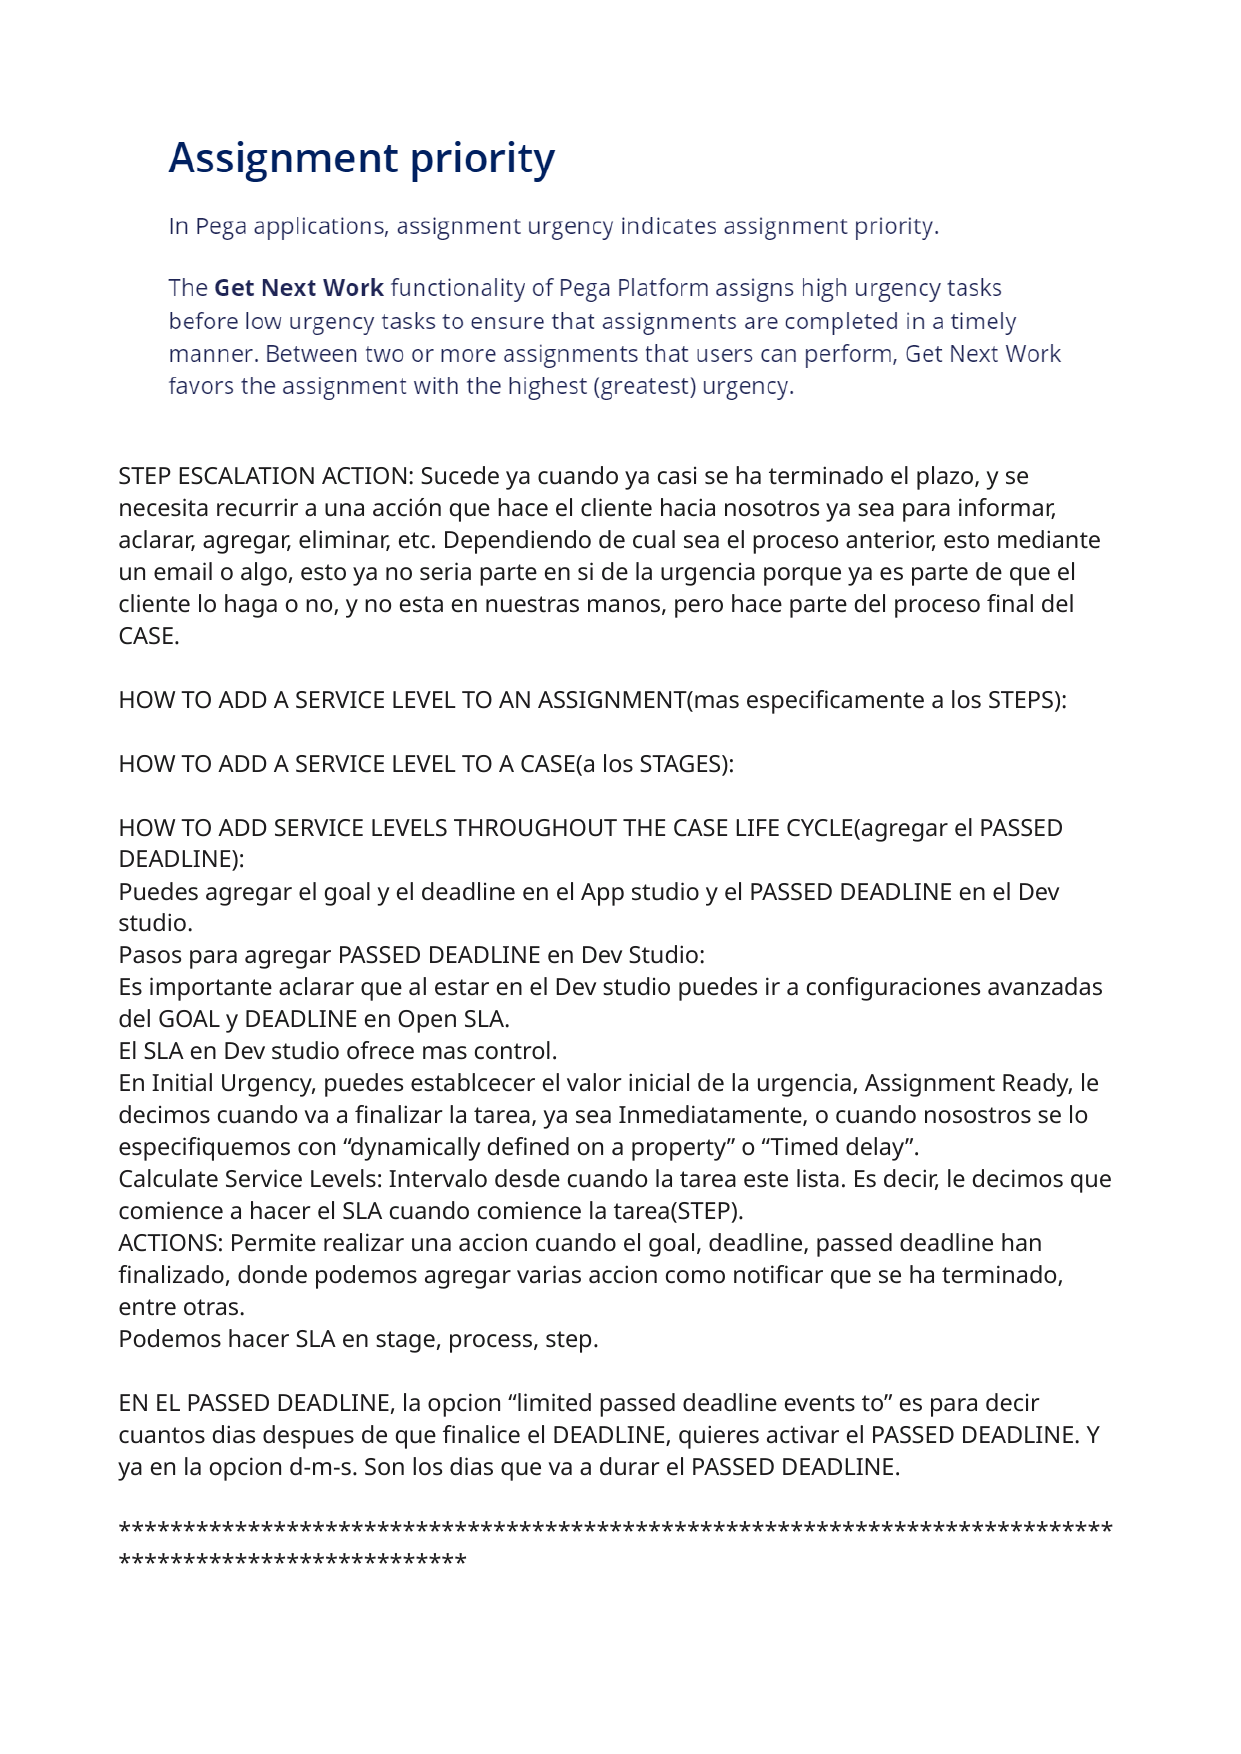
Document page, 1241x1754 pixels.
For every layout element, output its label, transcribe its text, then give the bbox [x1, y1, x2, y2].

text En Initial Urgency, puedes establcecer el valor inicial de la urgencia, Assignment Ready, le decimos cuando va a finalizar la tarea, ya sea Inmediatamente, o cuando nosostros se lo especifiquemos con “dynamically defined on a property” o “Timed delay”. [118, 1067, 1122, 1163]
text EN EL PASSED DEADLINE, la opcion “limited passed deadline events to” es para decir cuantos dias despues de que finalice el DEADLINE, quieres activar el PASSED DEADLINE. Y ya en la opcion d-m-s. Son los dias que va a durar el PASSED DEADLINE. [118, 1386, 1122, 1482]
text Pasos para agregar PASSED DEADLINE en Dev Studio: [118, 939, 1122, 971]
text Podemos hacer SLA en stage, process, step. [118, 1322, 1122, 1354]
text Puedes agregar el goal y el deadline en el App studio y el PASSED DEADLINE en el Dev studio. [118, 875, 1122, 939]
text HOW TO ADD A SERVICE LEVEL TO A CASE(a los STAGES): [118, 747, 1122, 779]
text ACTIONS: Permite realizar una accion cuando el goal, deadline, passed deadline han finalizado, donde podemos agregar varias accion como notificar que se ha terminado, entre otras. [118, 1227, 1122, 1322]
text STEP ESCALATION ACTION: Sucede ya cuando ya casi se ha terminado el plazo, y se necesita recurrir a una acción que hace el cliente hacia nosotros ya sea para informar, aclarar, agregar, eliminar, etc. Dependiendo de cual sea el proceso anterior, esto mediante un email o algo, esto ya no seria parte en si de la urgencia porque ya es parte de que el cliente lo haga o no, y no esta en nuestras manos, pero hace parte del proceso final del CASE. [118, 459, 1122, 651]
text El SLA en Dev studio ofrece mas control. [118, 1035, 1122, 1067]
text Es importante aclarar que al estar en el Dev studio puedes ir a configuraciones avanzadas del GOAL y DEADLINE en Open SLA. [118, 971, 1122, 1035]
text HOW TO ADD SERVICE LEVELS THROUGHOUT THE CASE LIFE CYCLE(agregar el PASSED DEADLINE): [118, 811, 1122, 875]
text ******************************************************************************************************** [118, 1514, 1122, 1578]
text HOW TO ADD A SERVICE LEVEL TO AN ASSIGNMENT(mas especificamente a los STEPS): [118, 683, 1122, 715]
text Calculate Service Levels: Intervalo desde cuando la tarea este lista. Es decir, le decimos que comience a hacer el SLA cuando comience la tarea(STEP). [118, 1163, 1122, 1227]
